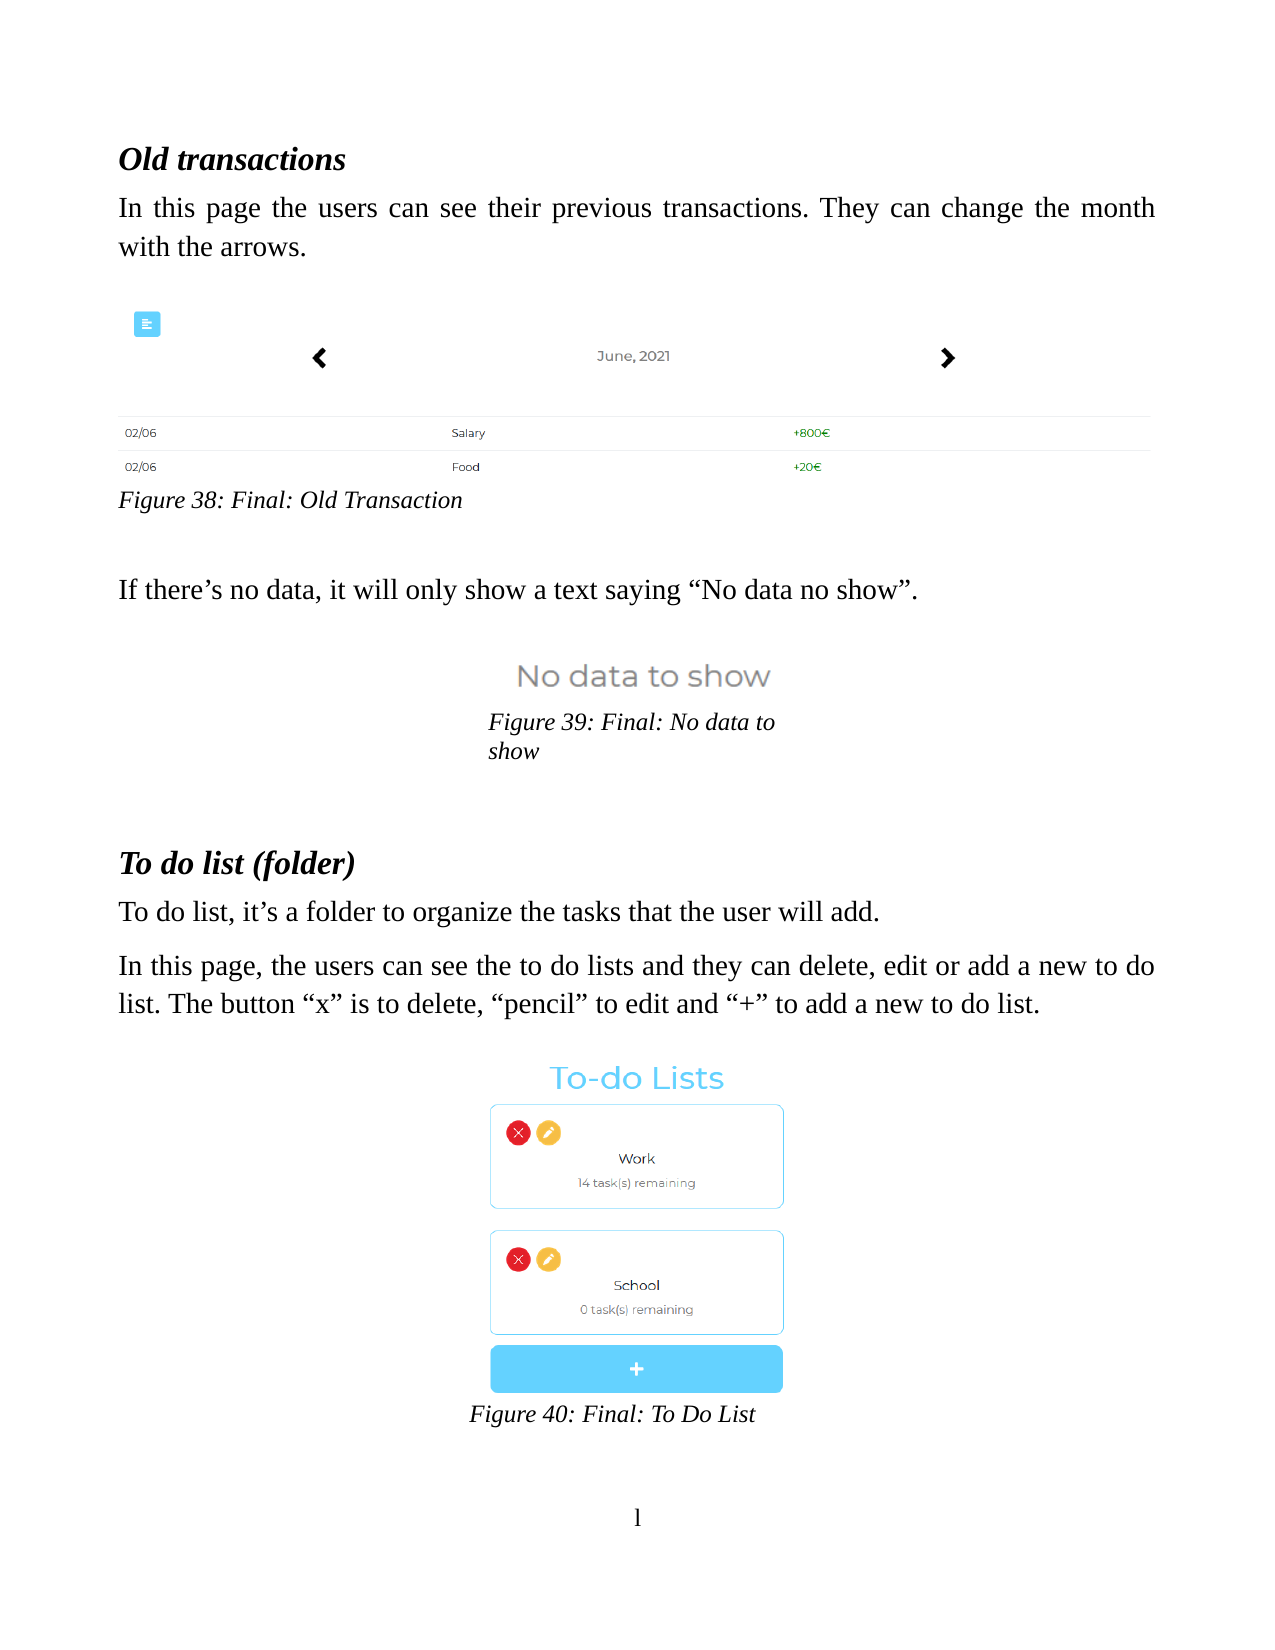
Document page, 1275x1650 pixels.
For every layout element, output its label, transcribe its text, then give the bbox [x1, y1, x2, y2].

text If there’s no data, it will only show a text saying “No data no show”. [118, 572, 1157, 606]
text Figure 40: Final: To Do List [469, 1400, 806, 1428]
text In this page, the users can see the to do lists and they can delete, edit or add a new to do list. The button “x” is to delete, “pencil” to edit and “+” to add a new to do list. [118, 948, 1157, 1020]
subtitle Old transactions [118, 139, 1157, 178]
text To do list, it’s a folder to organize the tasks that the user will add. [118, 894, 1157, 928]
text Figure 38: Final: Old Transaction [118, 485, 1157, 514]
text In this page the users can see their previous transactions. They can change the month with the arrows. [118, 190, 1157, 262]
text [469, 1030, 806, 1042]
picture [469, 1042, 806, 1400]
picture [488, 634, 787, 707]
picture [118, 303, 1157, 485]
text Figure 39: Final: No data to show [488, 707, 787, 764]
subtitle To do list (folder) [118, 843, 1157, 882]
text [118, 291, 1157, 303]
